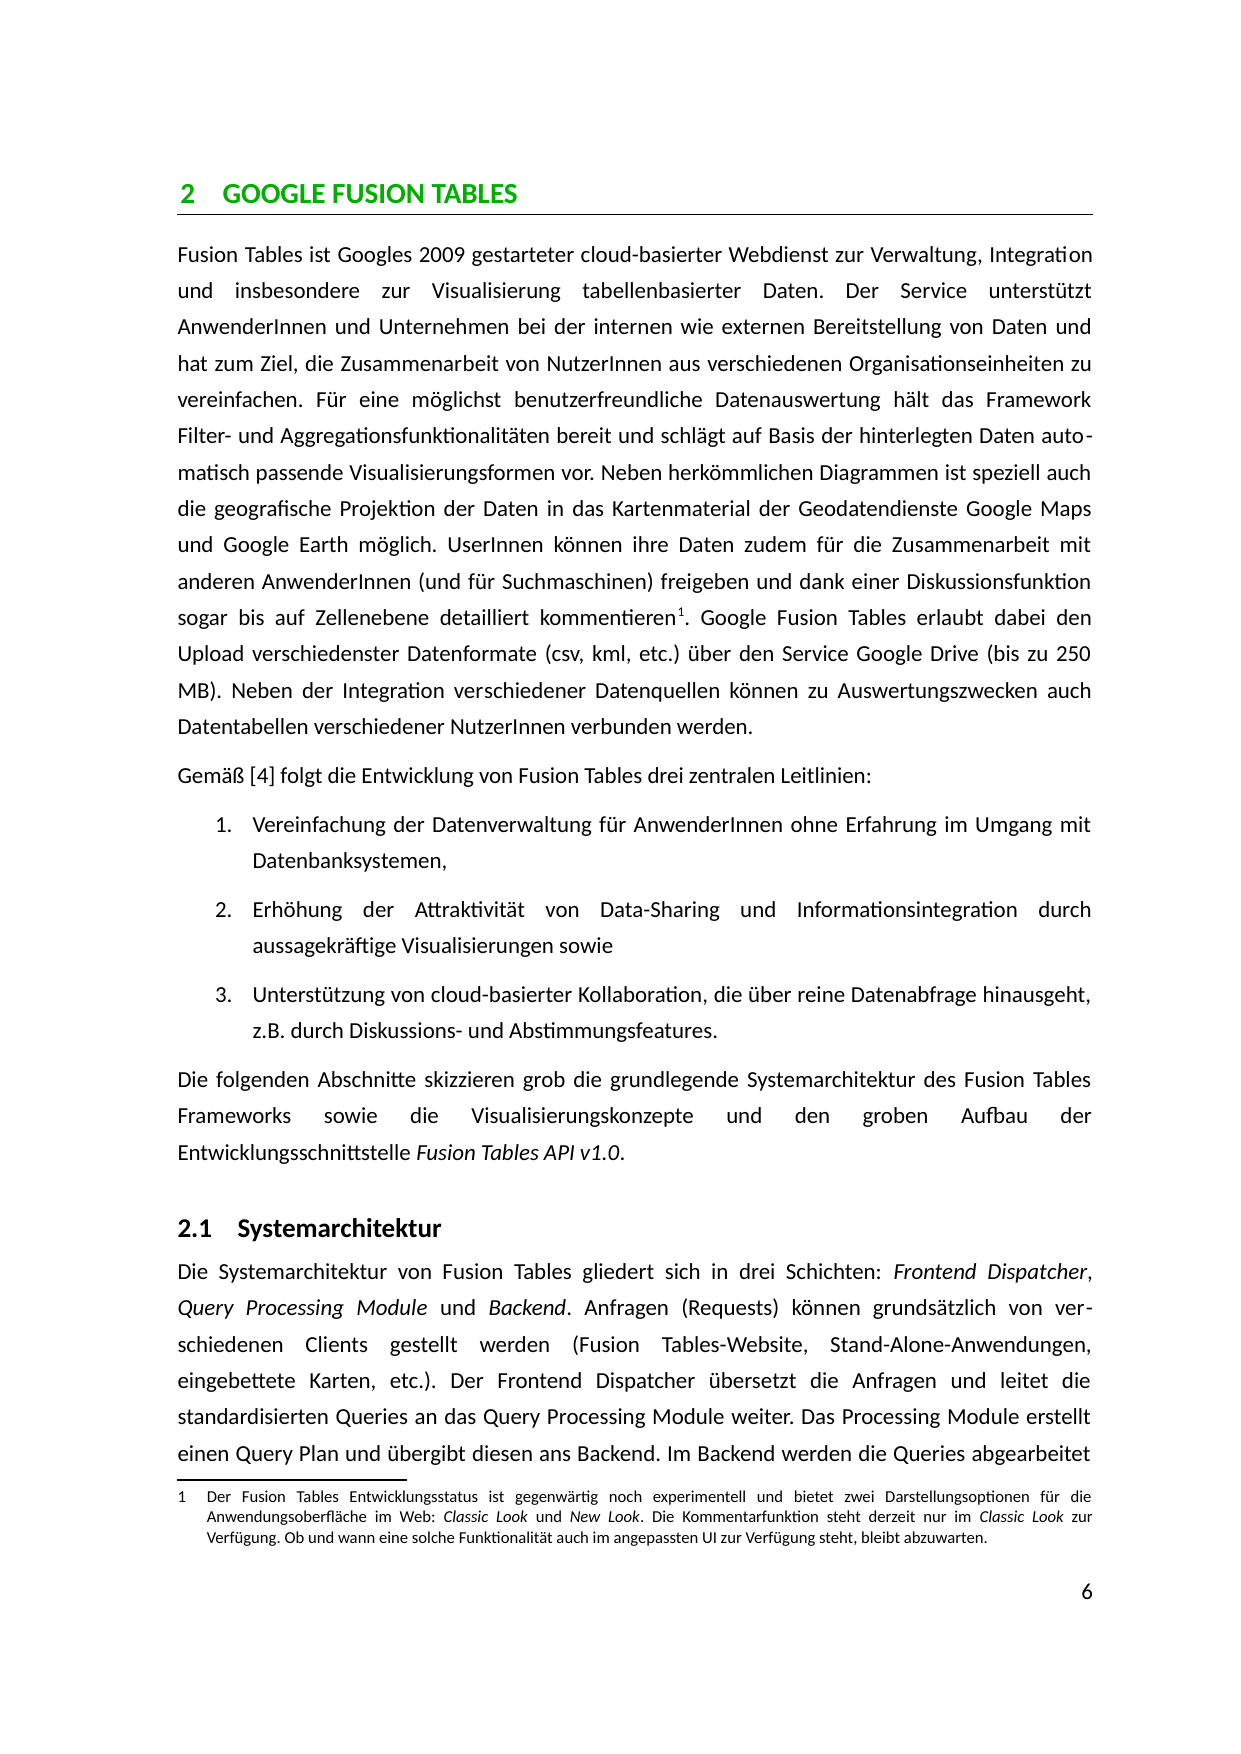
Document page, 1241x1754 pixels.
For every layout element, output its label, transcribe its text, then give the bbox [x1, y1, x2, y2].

subtitle Systemarchitektur [177, 1212, 1093, 1244]
text Der Fusion Tables Entwicklungsstatus ist gegenwärtig noch experimentell und bietet zwei Darstellungsoptionen für die Anwendungsoberfläche im Web: Classic Look und New Look. Die Kommentarfunktion steht derzeit nur im Classic Look zur Verfügung. Ob und wann eine solche Funktionalität auch im angepassten UI zur Verfügung steht, bleibt abzuwarten. [177, 1486, 1093, 1547]
text Gemäß [4] folgt die Entwicklung von Fusion Tables drei zentralen Leitlinien: [177, 761, 1093, 789]
list Vereinfachung der Datenverwaltung für AnwenderInnen ohne Erfahrung im Umgang mit Datenbanksys­temen, [215, 810, 1093, 874]
text Fusion Tables ist Googles 2009 gestarteter cloud-basierter Webdienst zur Verwaltung, Integrati­on und insbesondere zur Visualisierung tabellenbasierter Daten. Der Service unterstützt AnwenderInnen und Unterneh­men bei der internen wie externen Bereitstellung von Daten und hat zum Ziel, die Zusammenar­beit von NutzerInnen aus verschiedenen Organisationseinheiten zu vereinfachen. Für eine möglichst benutzerfreundliche Datenauswertung hält das Framework Filter- und Aggregationsfunktionalitäten bereit und schlägt auf Basis der hinterlegten Daten auto­matisch passende Visualisierungsformen vor. Neben herkömmlichen Diagrammen ist speziell auch die geografische Projek­tion der Daten in das Kartenmaterial der Geodatendienste Google Maps und Google Earth möglich. UserInnen können ihre Daten zudem für die Zusammenarbeit mit anderen AnwenderInnen (und für Suchmaschinen) freigeben und dank einer Diskussionsfunktion sogar bis auf Zellenebene detailliert kommentieren. Google Fusion Tables erlaubt dabei den Upload verschiedenster Datenformate (csv, kml, etc.) über den Service Google Drive (bis zu 250 MB). Neben der Integration ver­schiedener Datenquellen können zu Auswertungszwecken auch Datentabellen verschiedener NutzerInnen verbunden werden. [177, 240, 1093, 740]
list Unterstützung von cloud-basierter Kollaboration, die über reine Datenabfrage hinausgeht, z.B. durch Diskussions- und Abstimmungsfeatures. [215, 980, 1093, 1044]
list Erhöhung der Attraktivität von Data-Sharing und Informationsintegration durch aussagekräftige Vi­sualisierungen sowie [215, 895, 1093, 959]
text Die folgenden Abschnitte skizzieren grob die grundlegende Systemarchitektur des Fusion Tables­ Frameworks sowie die Visualisierungskonzepte und den groben Aufbau der Entwicklungsschnittstelle Fusion Tables API v1.0. [177, 1065, 1093, 1166]
subtitle Google Fusion Tables [177, 172, 1093, 214]
text Die Systemarchitektur von Fusion Tables gliedert sich in drei Schichten: Frontend Dispat­cher, Query Processing Module und Backend. Anfragen (Requests) können grundsätzlich von ver­schiedenen Clients gestellt werden (Fusion Tables-Website, Stand-Alone-Anwendungen, eingebettete Karten, etc.). Der Frontend Dispatcher übersetzt die Anfragen und leitet die standardisierten Queries an das Query Processing Module weiter. Das Processing Module erstellt einen Query Plan und übergibt diesen ans Backend. Im Backend werden die Queries abgearbeitet [177, 1257, 1093, 1467]
